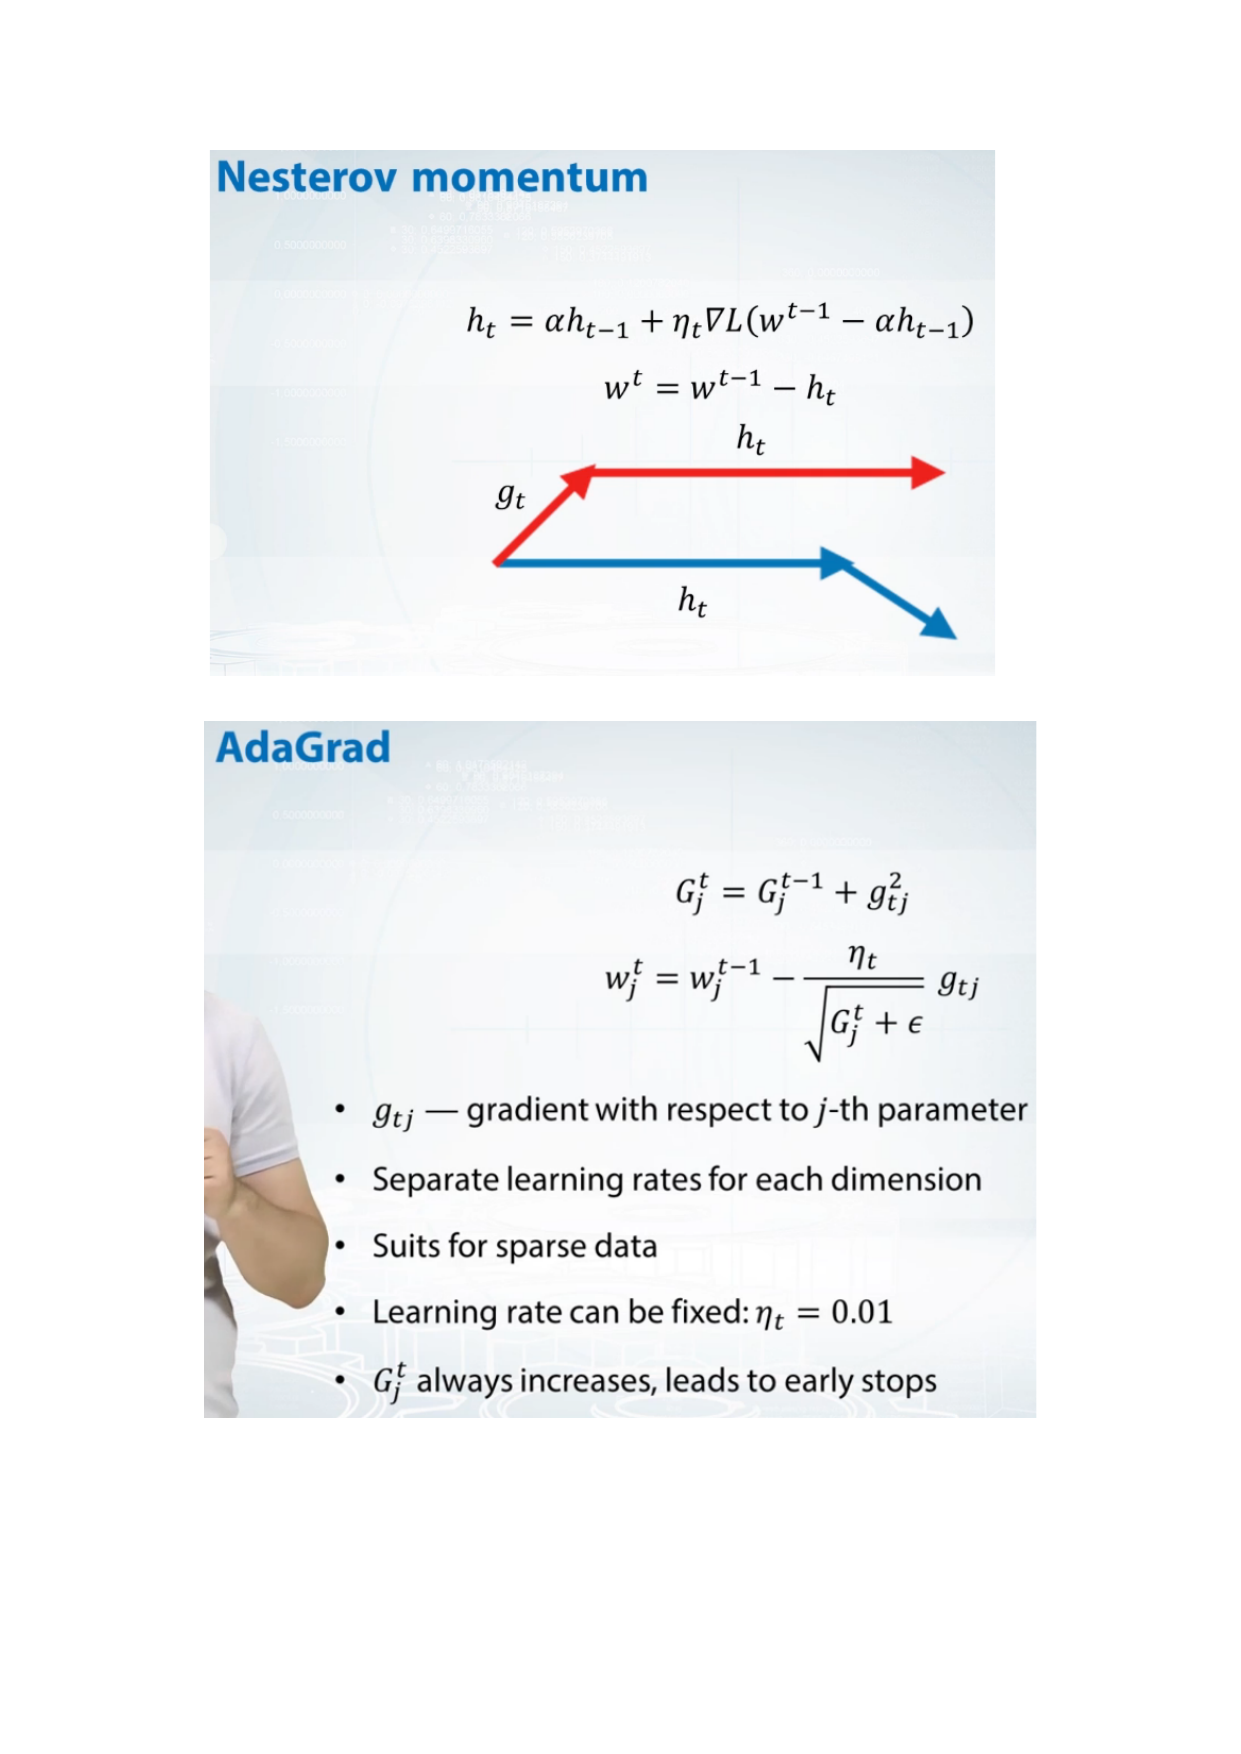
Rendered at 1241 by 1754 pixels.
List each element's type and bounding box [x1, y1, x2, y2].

picture [209, 150, 996, 676]
picture [204, 721, 1037, 1418]
